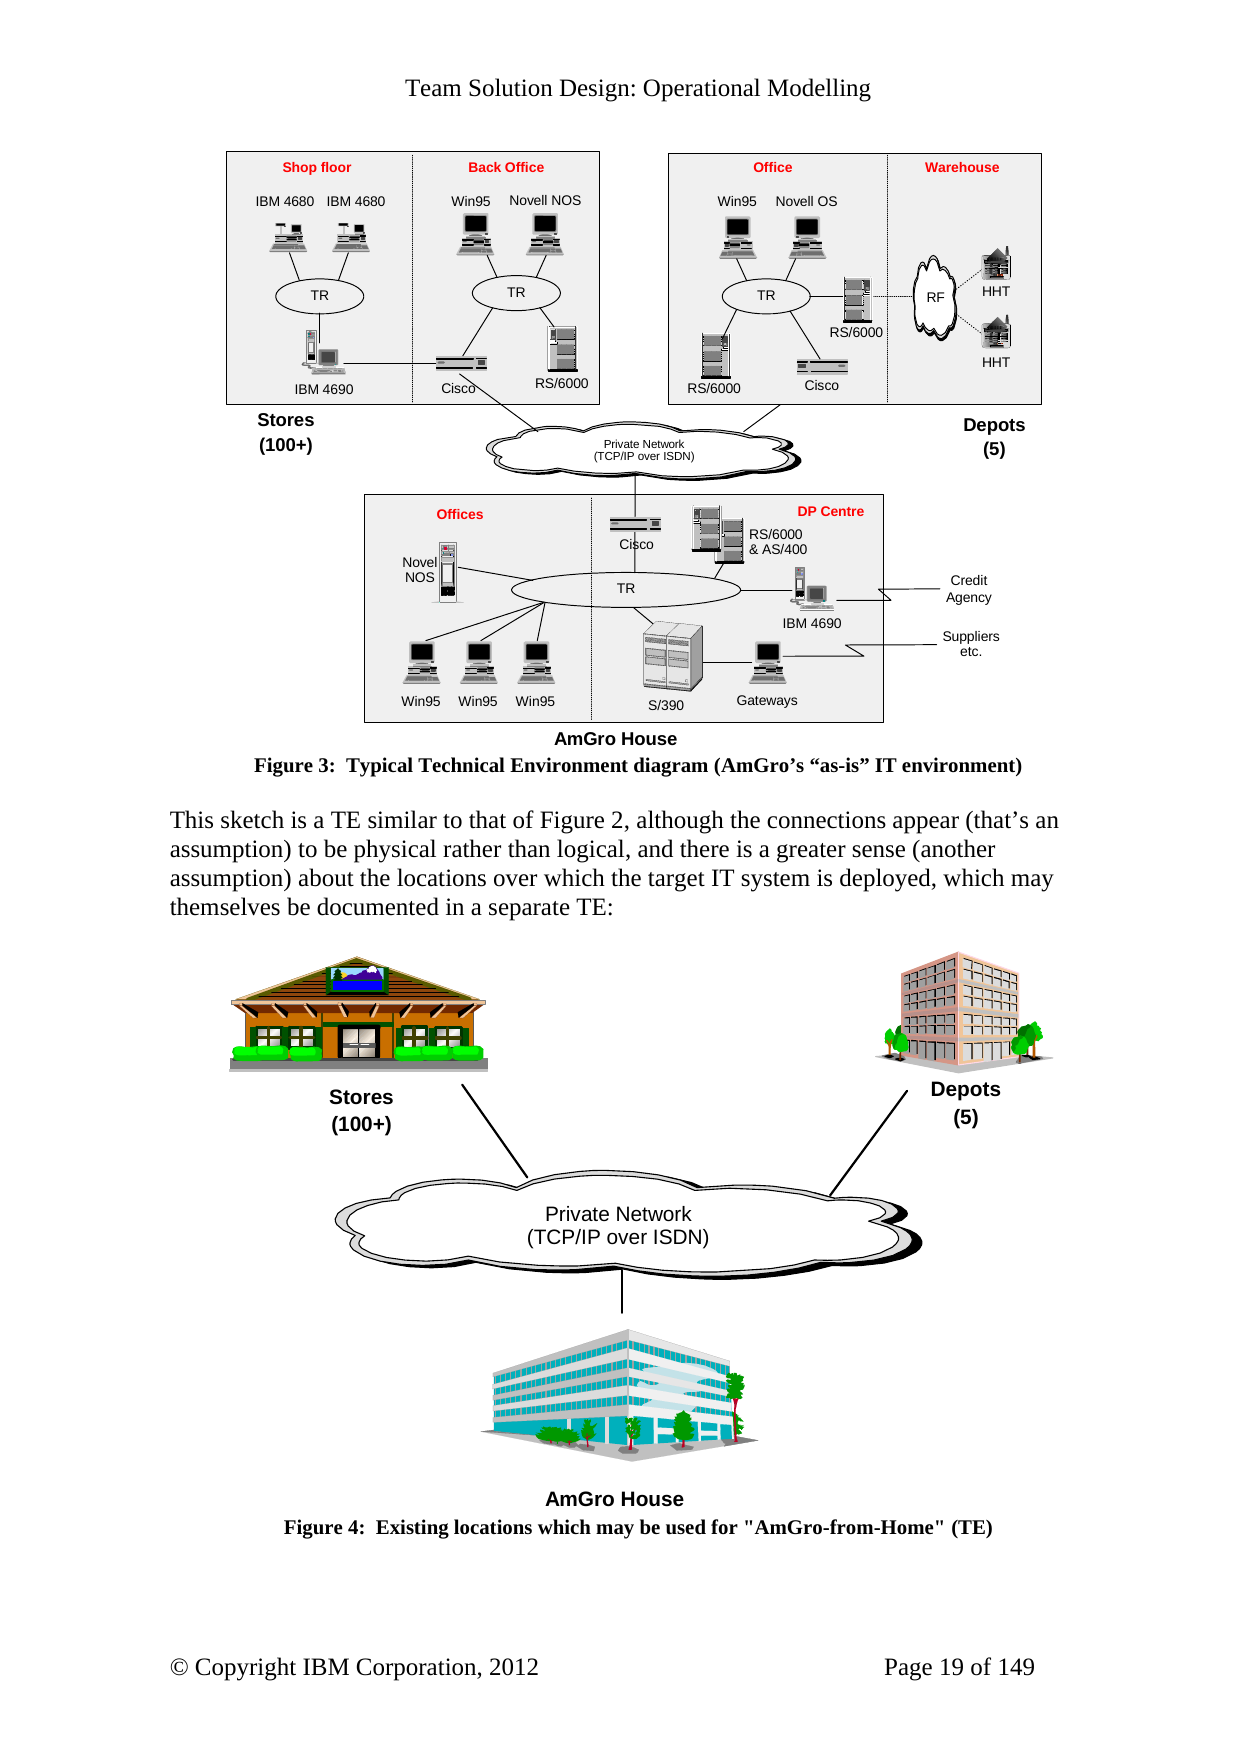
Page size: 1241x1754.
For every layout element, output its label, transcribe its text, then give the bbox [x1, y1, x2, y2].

text This sketch is a TE similar to that of Figure 2, although the connections appear (that’s an assumption) to be physical rather than logical, and there is a greater sense (another assumption) about the locations over which the target IT system is deployed, which may themselves be documented in a separate TE: [169, 806, 1107, 921]
text Figure 3: Typical Technical Environment diagram (AmGro’s “as-is” IT environment) [169, 753, 1107, 777]
text Figure 4: Existing locations which may be used for "AmGro-from-Home" (TE) [169, 1515, 1107, 1539]
